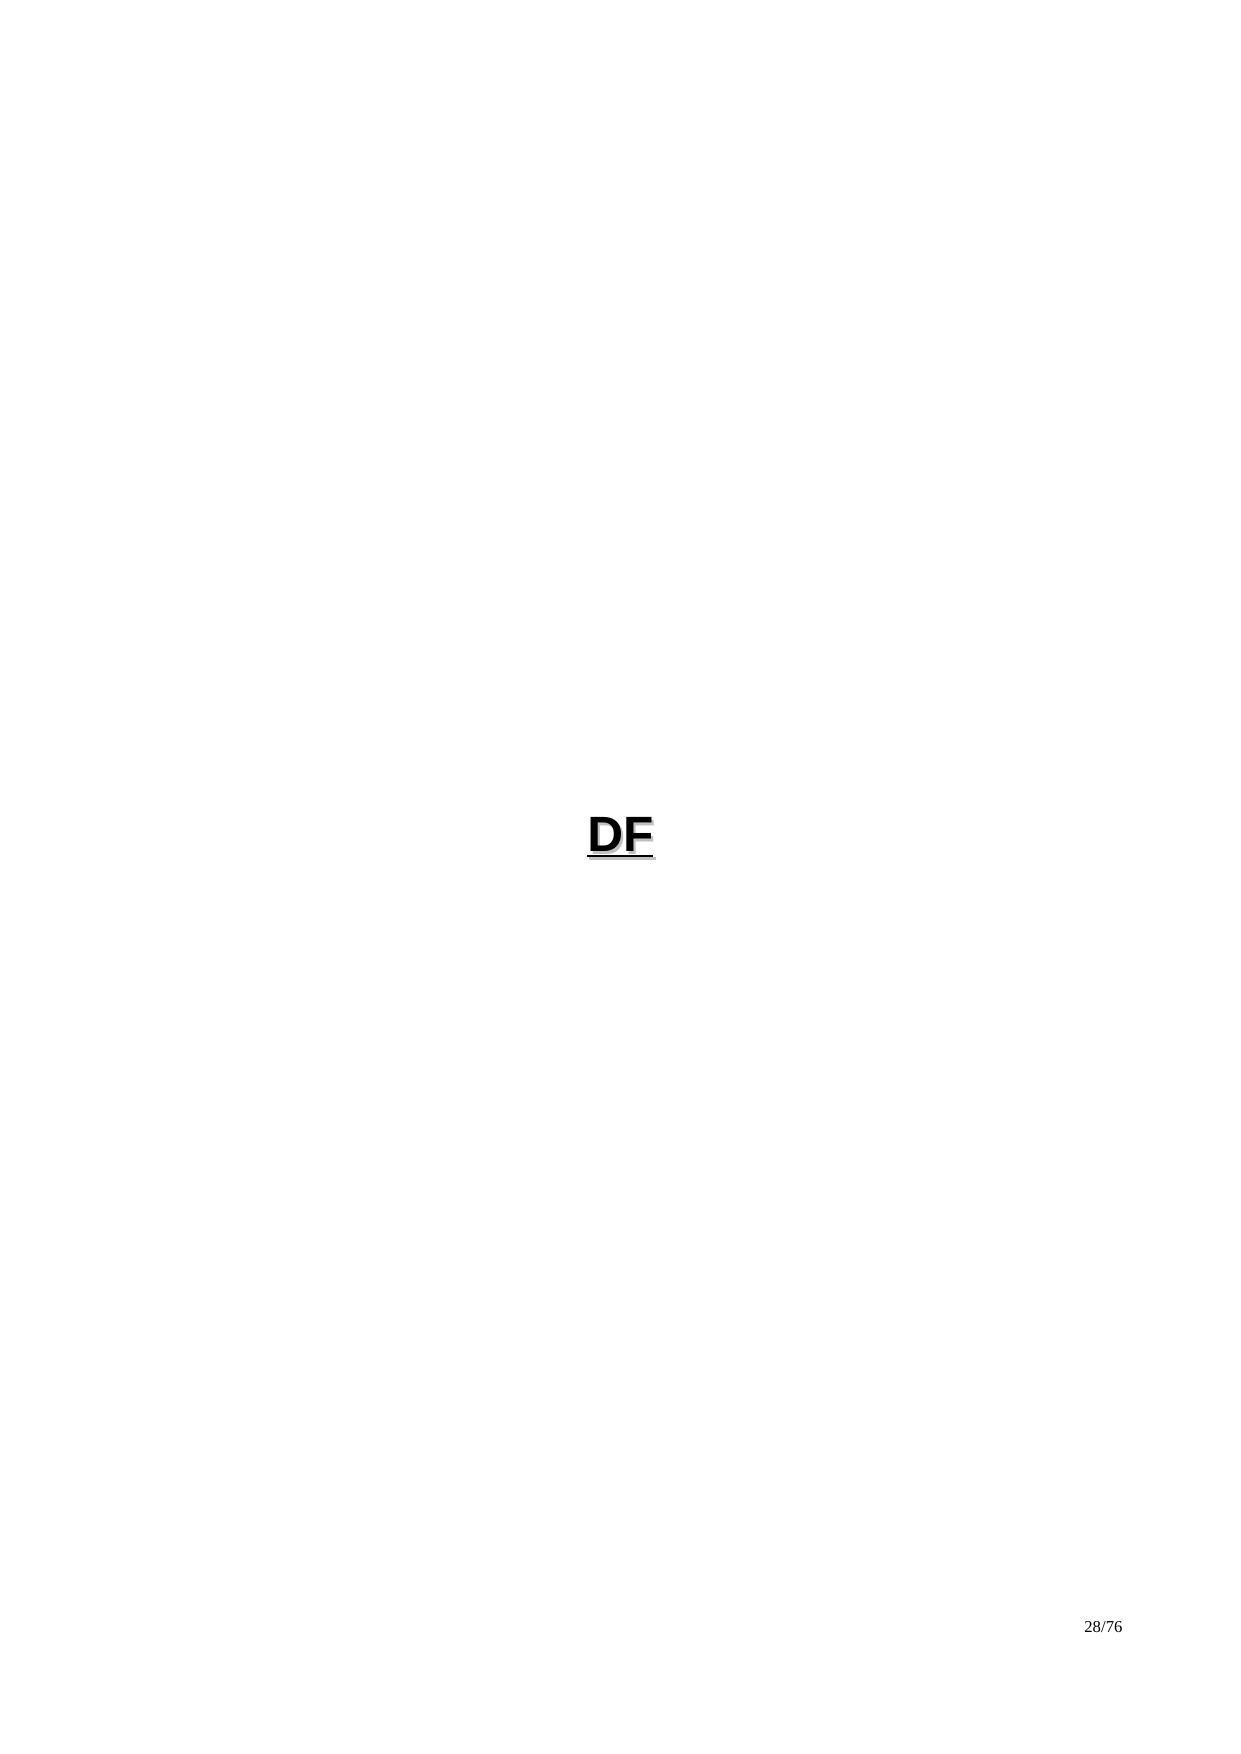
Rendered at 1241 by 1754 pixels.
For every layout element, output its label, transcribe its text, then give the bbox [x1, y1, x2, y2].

subtitle DF [118, 805, 1122, 862]
